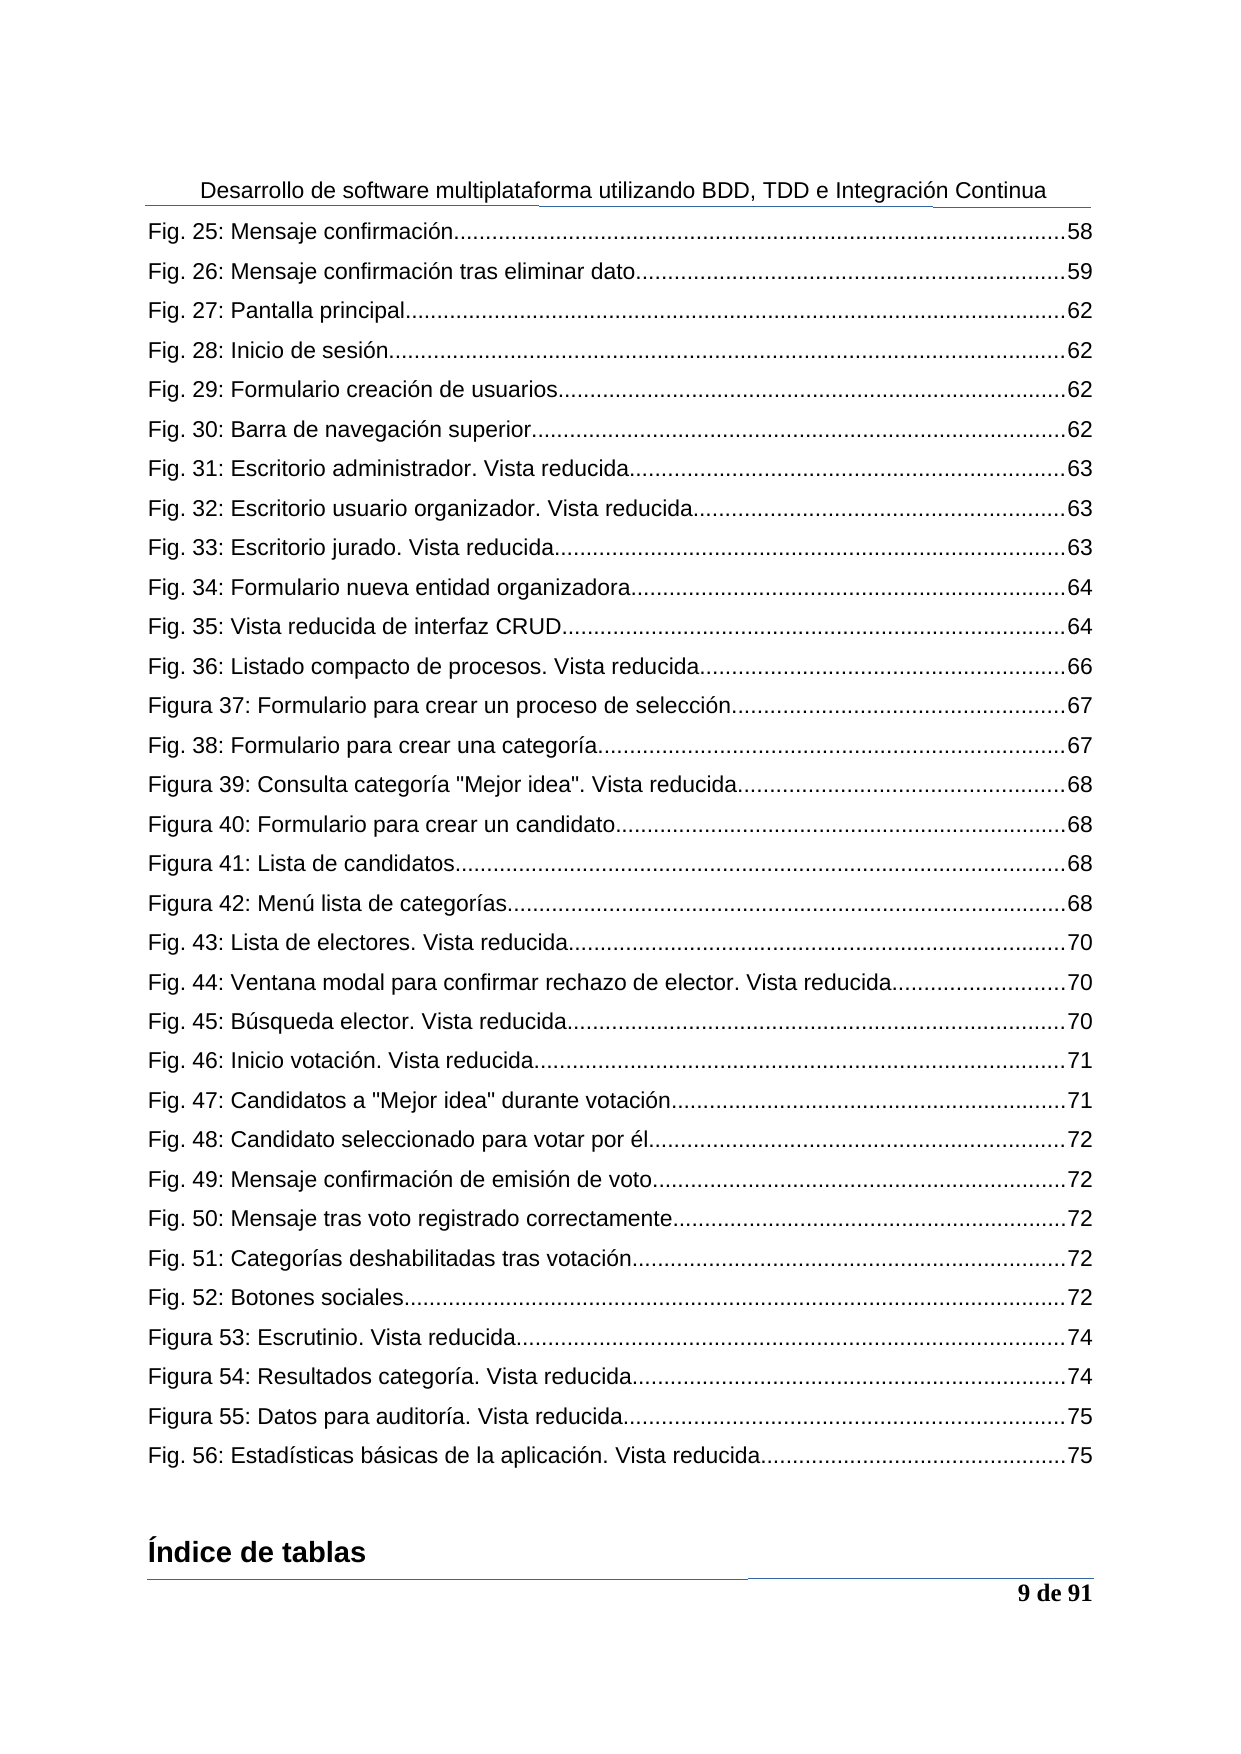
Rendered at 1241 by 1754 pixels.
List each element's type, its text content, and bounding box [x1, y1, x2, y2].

text Figura 55: Datos para auditoría. Vista reducida. 75 [148, 1403, 1093, 1429]
text Fig. 56: Estadísticas básicas de la aplicación. Vista reducida. 75 [148, 1442, 1093, 1468]
text Fig. 48: Candidato seleccionado para votar por él. 72 [148, 1126, 1093, 1153]
text Fig. 52: Botones sociales. 72 [148, 1284, 1093, 1311]
text Fig. 51: Categorías deshabilitadas tras votación. 72 [148, 1245, 1093, 1271]
text Fig. 45: Búsqueda elector. Vista reducida. 70 [148, 1008, 1093, 1034]
text Fig. 26: Mensaje confirmación tras eliminar dato. 59 [148, 258, 1093, 284]
text Figura 53: Escrutinio. Vista reducida. 74 [148, 1324, 1093, 1350]
text Figura 39: Consulta categoría "Mejor idea". Vista reducida. 68 [148, 771, 1093, 797]
text Fig. 43: Lista de electores. Vista reducida. 70 [148, 929, 1093, 955]
text Fig. 44: Ventana modal para confirmar rechazo de elector. Vista reducida. 70 [148, 968, 1093, 995]
text Figura 37: Formulario para crear un proceso de selección. 67 [148, 692, 1093, 718]
text Fig. 33: Escritorio jurado. Vista reducida. 63 [148, 534, 1093, 561]
text Fig. 28: Inicio de sesión. 62 [148, 337, 1093, 363]
text Figura 41: Lista de candidatos. 68 [148, 850, 1093, 876]
text Fig. 32: Escritorio usuario organizador. Vista reducida. 63 [148, 495, 1093, 521]
text Fig. 49: Mensaje confirmación de emisión de voto. 72 [148, 1166, 1093, 1192]
text Fig. 36: Listado compacto de procesos. Vista reducida. 66 [148, 653, 1093, 679]
text Fig. 29: Formulario creación de usuarios. 62 [148, 376, 1093, 403]
text Fig. 25: Mensaje confirmación. 58 [148, 218, 1093, 245]
text Figura 42: Menú lista de categorías. 68 [148, 889, 1093, 916]
text Fig. 27: Pantalla principal. 62 [148, 297, 1093, 324]
text Fig. 50: Mensaje tras voto registrado correctamente. 72 [148, 1205, 1093, 1232]
text Fig. 38: Formulario para crear una categoría. 67 [148, 732, 1093, 758]
text Fig. 46: Inicio votación. Vista reducida. 71 [148, 1047, 1093, 1074]
text Figura 54: Resultados categoría. Vista reducida. 74 [148, 1363, 1093, 1389]
subtitle Índice de tablas [148, 1535, 1093, 1569]
text Fig. 35: Vista reducida de interfaz CRUD. 64 [148, 613, 1093, 639]
text Fig. 47: Candidatos a "Mejor idea" durante votación. 71 [148, 1087, 1093, 1113]
text Figura 40: Formulario para crear un candidato. 68 [148, 811, 1093, 837]
text Fig. 34: Formulario nueva entidad organizadora. 64 [148, 574, 1093, 600]
text Fig. 31: Escritorio administrador. Vista reducida. 63 [148, 455, 1093, 482]
text Fig. 30: Barra de navegación superior. 62 [148, 416, 1093, 442]
